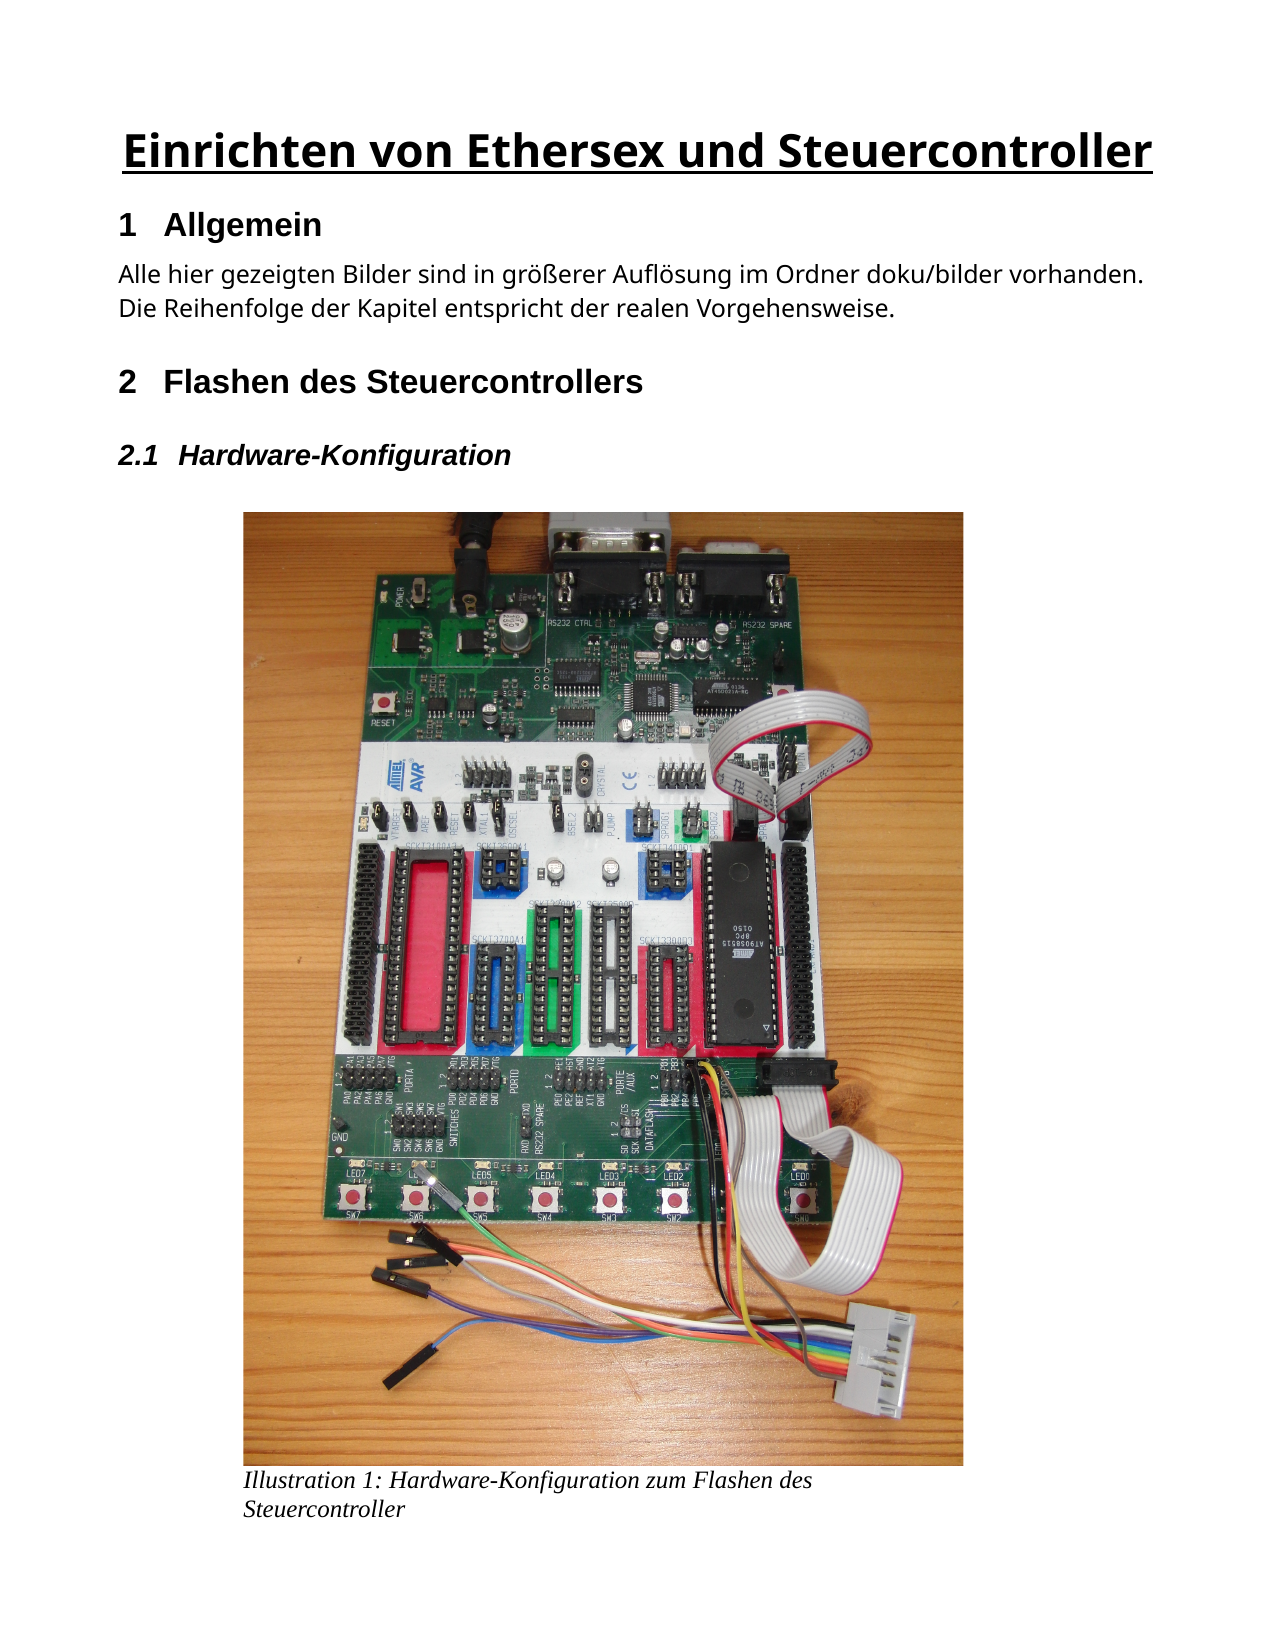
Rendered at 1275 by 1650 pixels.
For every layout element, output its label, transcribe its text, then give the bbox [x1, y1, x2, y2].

text Alle hier gezeigten Bilder sind in größerer Auflösung im Ordner doku/bilder vorhanden. Die Reihenfolge der Kapitel entspricht der realen Vorgehensweise. [118, 256, 1157, 324]
text Einrichten von Ethersex und Steuercontroller [118, 118, 1157, 181]
subtitle Flashen des Steuercontrollers [118, 362, 1157, 401]
subtitle Hardware-Konfiguration [118, 438, 1157, 472]
text Illustration 1: Hardware-Konfiguration zum Flashen des Steuercontroller [243, 1466, 963, 1523]
subtitle Allgemein [118, 206, 1157, 244]
picture [243, 512, 964, 1466]
